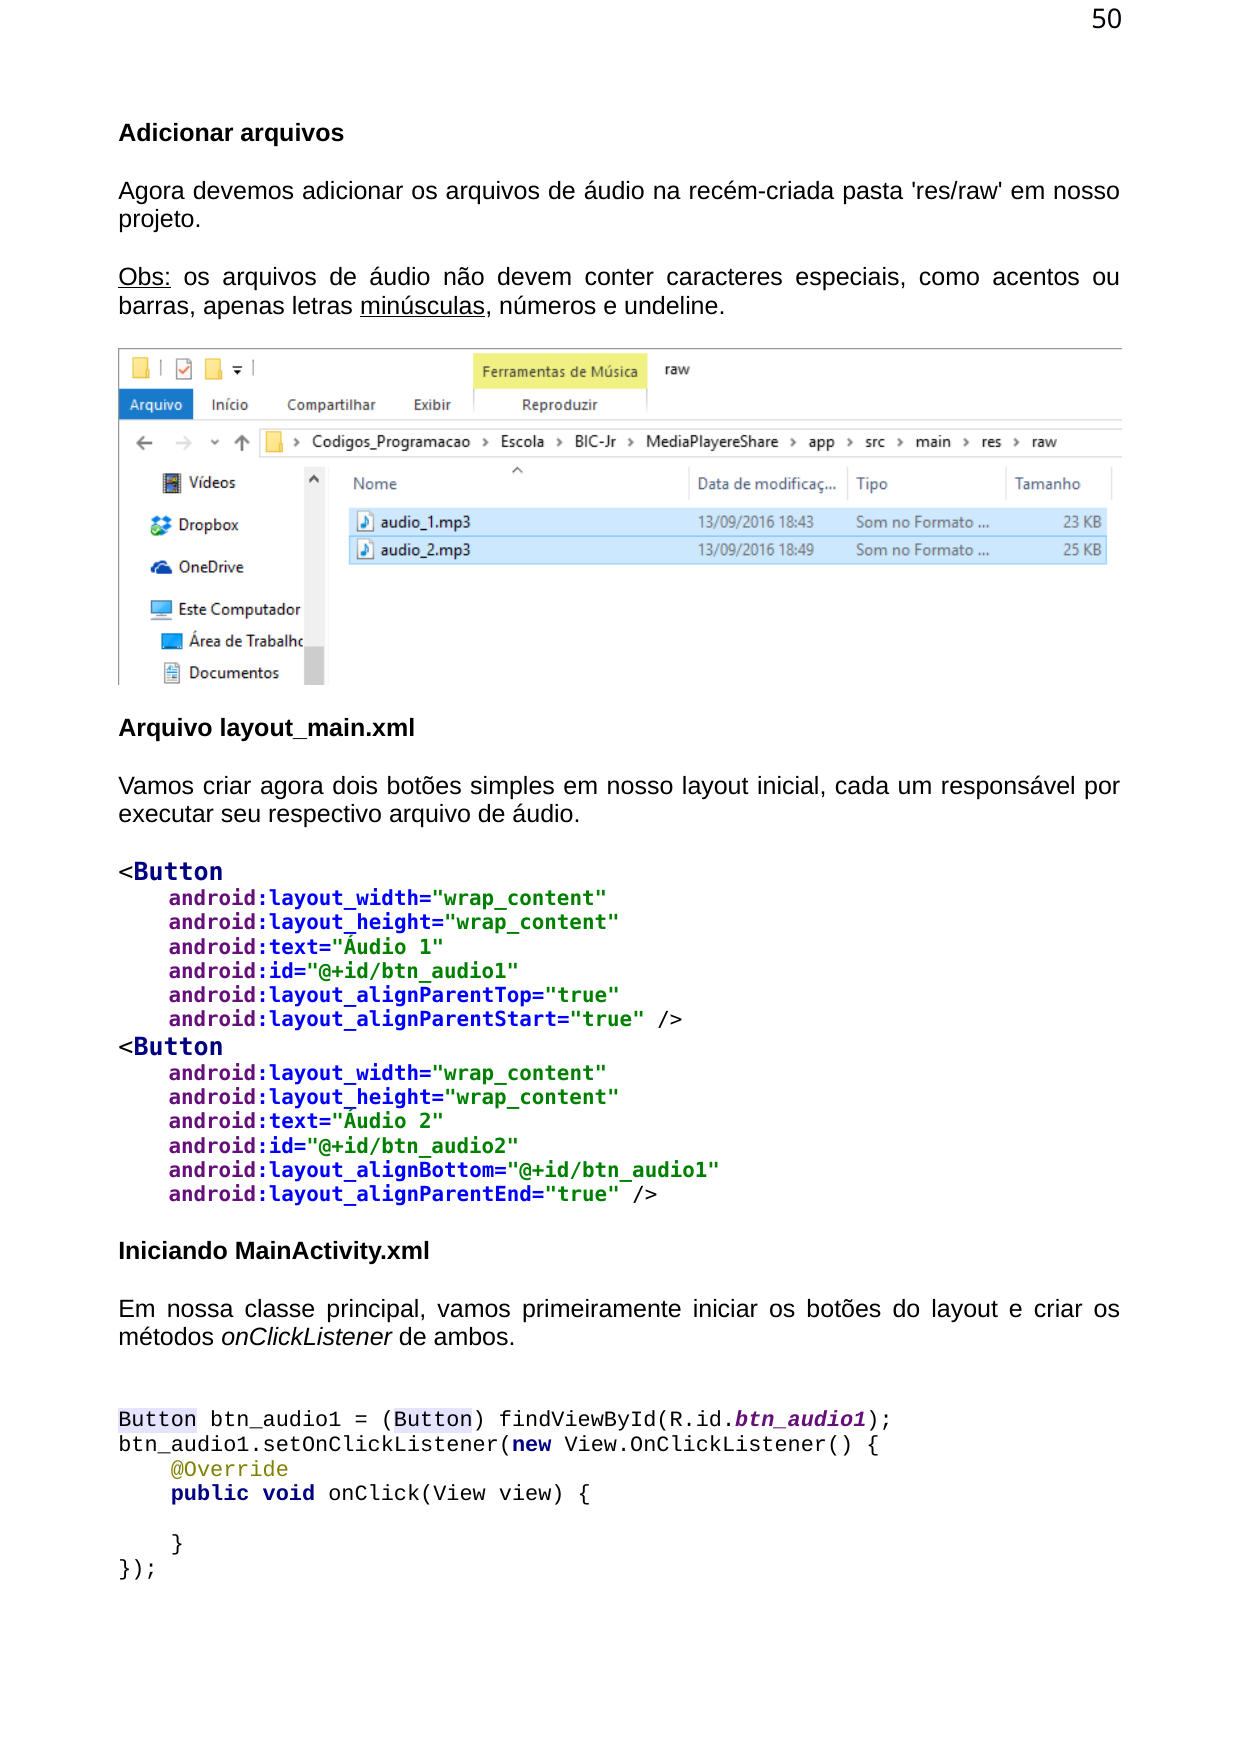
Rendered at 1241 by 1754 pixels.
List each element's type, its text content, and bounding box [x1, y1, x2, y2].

text Agora devemos adicionar os arquivos de áudio na recém-criada pasta 'res/raw' em nosso projeto. [118, 176, 1122, 233]
text android:layout_width="wrap_content" [118, 1061, 1122, 1085]
text android:text="Áudio 2" [118, 1109, 1122, 1134]
text android:layout_alignParentStart="true" /> [118, 1007, 1122, 1032]
text Button btn_audio1 = (Button) findViewById(R.id.btn_audio1); [118, 1408, 1122, 1433]
text android:id="@+id/btn_audio1" [118, 959, 1122, 983]
text android:layout_alignBottom="@+id/btn_audio1" [118, 1158, 1122, 1182]
text Arquivo layout_main.xml [118, 713, 1122, 742]
text @Override [118, 1458, 1122, 1482]
text }); [118, 1557, 1122, 1582]
text android:text="Áudio 1" [118, 935, 1122, 959]
text <Button [118, 1032, 1122, 1061]
text android:layout_alignParentEnd="true" /> [118, 1182, 1122, 1207]
text Vamos criar agora dois botões simples em nosso layout inicial, cada um responsável por executar seu respectivo arquivo de áudio. [118, 771, 1122, 828]
text android:id="@+id/btn_audio2" [118, 1134, 1122, 1158]
text Iniciando MainActivity.xml [118, 1236, 1122, 1265]
text Em nossa classe principal, vamos primeiramente iniciar os botões do layout e criar os métodos onClickListener de ambos. [118, 1293, 1122, 1351]
text <Button [118, 857, 1122, 886]
text Adicionar arquivos [118, 118, 1122, 147]
text public void onClick(View view) { [118, 1482, 1122, 1507]
text android:layout_height="wrap_content" [118, 1085, 1122, 1109]
text Obs: os arquivos de áudio não devem conter caracteres especiais, como acentos ou barras, apenas letras minúsculas, números e undeline. [118, 262, 1122, 319]
text android:layout_width="wrap_content" [118, 886, 1122, 910]
picture [118, 348, 1123, 685]
text btn_audio1.setOnClickListener(new View.OnClickListener() { [118, 1433, 1122, 1458]
text android:layout_height="wrap_content" [118, 910, 1122, 935]
text android:layout_alignParentTop="true" [118, 983, 1122, 1007]
text } [118, 1532, 1122, 1557]
